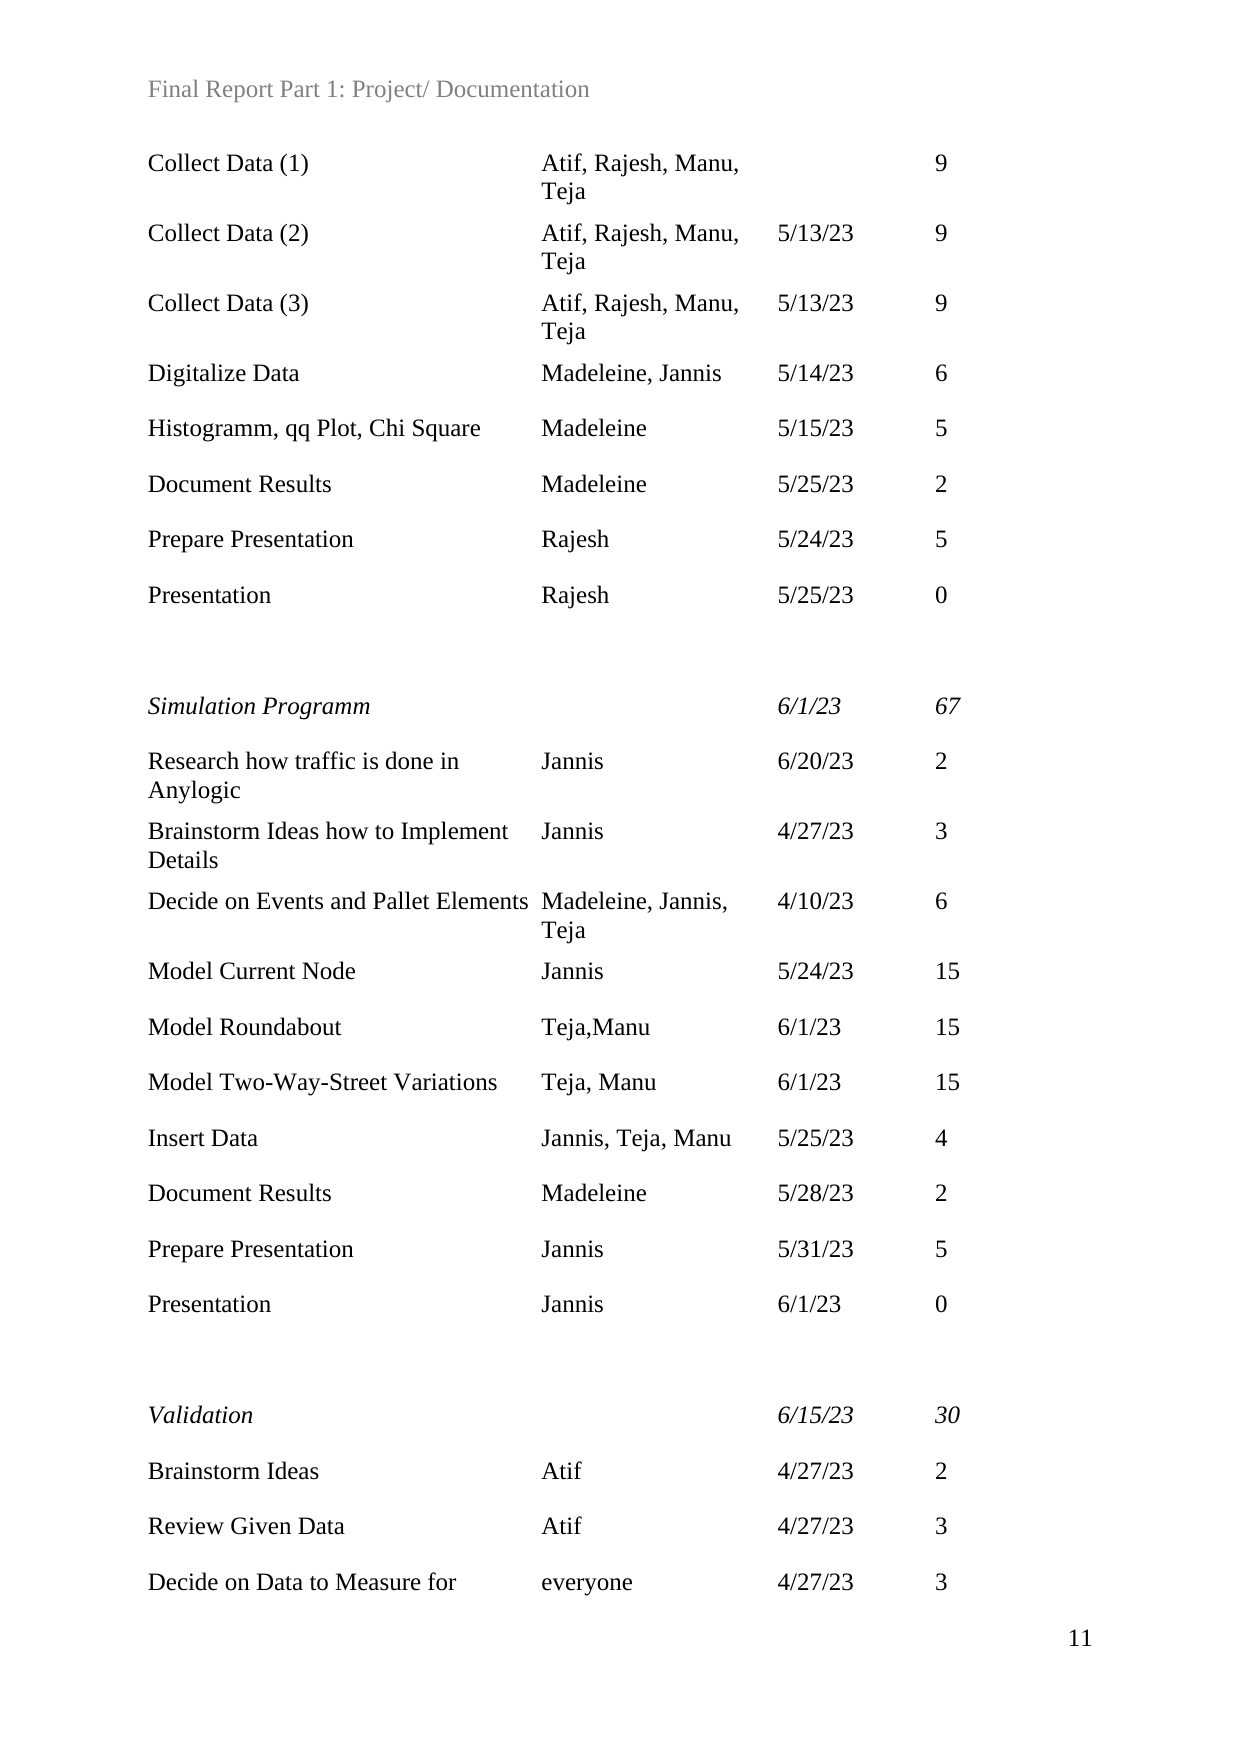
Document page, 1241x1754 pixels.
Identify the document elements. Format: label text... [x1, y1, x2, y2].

table_cell [541, 635, 777, 691]
table_cell Teja,Manu [541, 1012, 777, 1067]
table_cell Collect Data (2) [148, 218, 541, 288]
table_cell 24.05.23 [778, 956, 935, 1012]
table_cell 9 [935, 218, 1093, 288]
table_cell 15.05.23 [778, 413, 935, 469]
table_cell [778, 148, 935, 218]
table_cell 01.06.23 [778, 1289, 935, 1345]
table_cell 25.05.23 [778, 580, 935, 635]
table_cell Jannis [541, 746, 777, 816]
table_cell Rajesh [541, 580, 777, 635]
table_cell 27.04.23 [778, 1511, 935, 1567]
table_cell Teja, Manu [541, 1067, 777, 1123]
table_cell Atif [541, 1456, 777, 1511]
table_cell 25.05.23 [778, 469, 935, 524]
table_cell Collect Data (3) [148, 288, 541, 358]
table_cell Madeleine [541, 413, 777, 469]
table_cell Brainstorm Ideas [148, 1456, 541, 1511]
table_cell 15 [935, 1067, 1093, 1123]
table_cell [148, 635, 541, 691]
table_cell 25.05.23 [778, 1123, 935, 1178]
table_cell Digitalize Data [148, 358, 541, 413]
table_cell 0 [935, 1289, 1093, 1345]
table_cell 27.04.23 [778, 816, 935, 886]
table_cell [541, 1345, 777, 1400]
table_cell Madeleine, Jannis, Teja [541, 886, 777, 956]
table_cell Rajesh [541, 524, 777, 580]
table_cell Histogramm, qq Plot, Chi Square [148, 413, 541, 469]
table_cell Presentation [148, 580, 541, 635]
table_cell Document Results [148, 1178, 541, 1234]
table_cell 28.05.23 [778, 1178, 935, 1234]
table_cell 20.06.23 [778, 746, 935, 816]
table_cell 27.04.23 [778, 1456, 935, 1511]
table_cell Collect Data (1) [148, 148, 541, 218]
table_cell 01.06.23 [778, 1067, 935, 1123]
table_cell 67 [935, 691, 1093, 746]
table_cell [935, 1345, 1093, 1400]
table_cell 27.04.23 [778, 1567, 935, 1608]
table_cell 3 [935, 1511, 1093, 1567]
table_cell 01.06.23 [778, 691, 935, 746]
table_cell 9 [935, 148, 1093, 218]
table_cell 01.06.23 [778, 1012, 935, 1067]
table_cell Brainstorm Ideas how to Implement Details [148, 816, 541, 886]
table_cell 2 [935, 746, 1093, 816]
table_cell Validation [148, 1400, 541, 1456]
table_cell 3 [935, 816, 1093, 886]
table_cell Madeleine, Jannis [541, 358, 777, 413]
table_cell [541, 691, 777, 746]
table_cell 15 [935, 956, 1093, 1012]
table_cell 6 [935, 886, 1093, 956]
table_cell everyone [541, 1567, 777, 1608]
table_cell Presentation [148, 1289, 541, 1345]
table_cell Atif, Rajesh, Manu, Teja [541, 148, 777, 218]
table_cell Review Given Data [148, 1511, 541, 1567]
table_cell [148, 1345, 541, 1400]
table_cell Simulation Programm [148, 691, 541, 746]
table_cell 3 [935, 1567, 1093, 1608]
table_cell 9 [935, 288, 1093, 358]
table_cell Jannis [541, 1234, 777, 1289]
table_cell Jannis [541, 816, 777, 886]
table_cell Document Results [148, 469, 541, 524]
table_cell Atif [541, 1511, 777, 1567]
table_cell 5 [935, 524, 1093, 580]
table_cell Prepare Presentation [148, 524, 541, 580]
table_cell [935, 635, 1093, 691]
table_cell 4 [935, 1123, 1093, 1178]
table_cell Jannis [541, 1289, 777, 1345]
table_cell 2 [935, 1456, 1093, 1511]
table_cell 13.05.23 [778, 288, 935, 358]
table_cell Madeleine [541, 1178, 777, 1234]
table_cell Prepare Presentation [148, 1234, 541, 1289]
table_cell Atif, Rajesh, Manu, Teja [541, 218, 777, 288]
table_cell Model Current Node [148, 956, 541, 1012]
table_cell Research how traffic is done in Anylogic [148, 746, 541, 816]
table_cell Model Two-Way-Street Variations [148, 1067, 541, 1123]
table_cell Decide on Data to Measure for [148, 1567, 541, 1608]
table_cell 15.06.23 [778, 1400, 935, 1456]
table_cell 15 [935, 1012, 1093, 1067]
table_cell 5 [935, 413, 1093, 469]
table_cell Model Roundabout [148, 1012, 541, 1067]
table_cell 24.05.23 [778, 524, 935, 580]
table_cell [778, 1345, 935, 1400]
table_cell [541, 1400, 777, 1456]
table_cell 2 [935, 469, 1093, 524]
table_cell Atif, Rajesh, Manu, Teja [541, 288, 777, 358]
table_cell [778, 635, 935, 691]
table_cell 2 [935, 1178, 1093, 1234]
table_cell 5 [935, 1234, 1093, 1289]
table_cell 0 [935, 580, 1093, 635]
table_cell 31.05.23 [778, 1234, 935, 1289]
table_cell 14.05.23 [778, 358, 935, 413]
table_cell 13.05.23 [778, 218, 935, 288]
table_cell Jannis, Teja, Manu [541, 1123, 777, 1178]
table_cell 6 [935, 358, 1093, 413]
table_cell Decide on Events and Pallet Elements [148, 886, 541, 956]
table_cell 30 [935, 1400, 1093, 1456]
table_cell Insert Data [148, 1123, 541, 1178]
table_cell Madeleine [541, 469, 777, 524]
table_cell 10.04.23 [778, 886, 935, 956]
table_cell Jannis [541, 956, 777, 1012]
